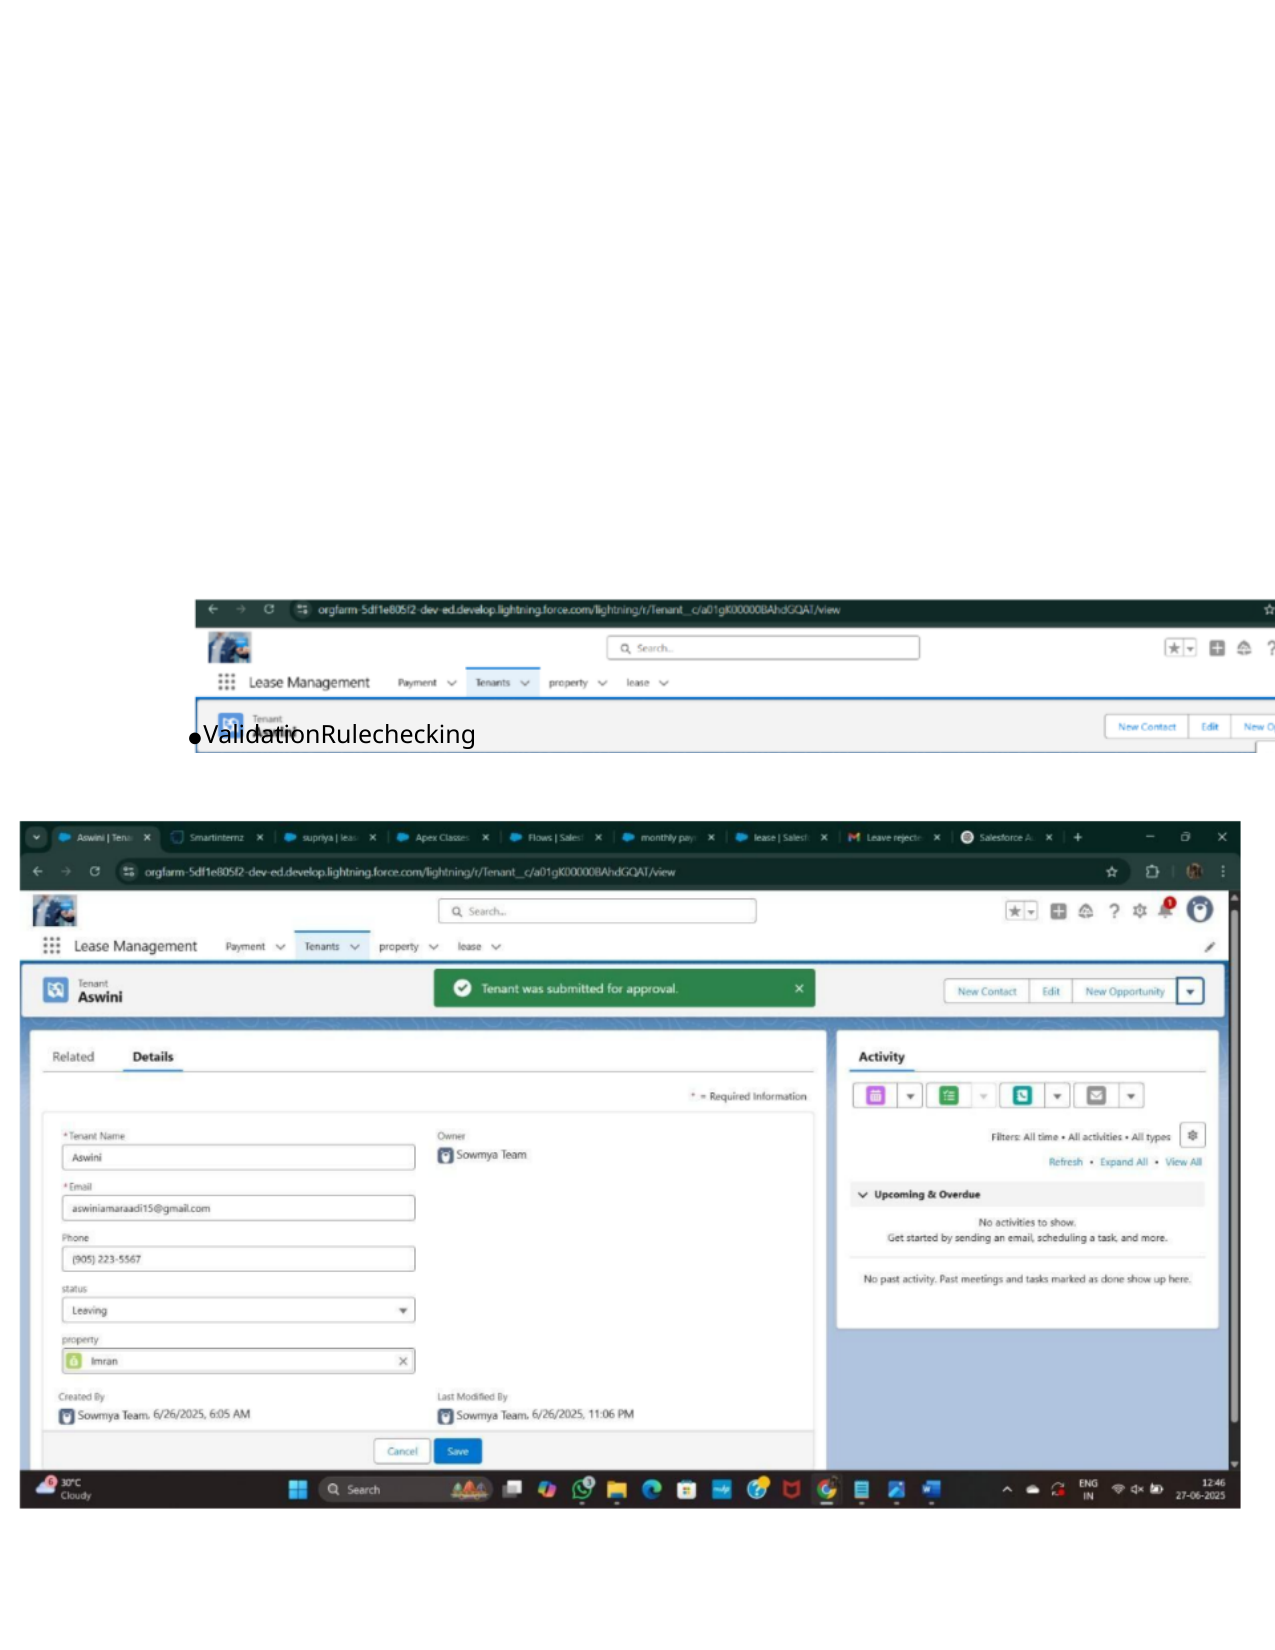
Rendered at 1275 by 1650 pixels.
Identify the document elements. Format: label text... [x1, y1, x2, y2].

text ●ValidationRulechecking [163, 63, 1138, 577]
